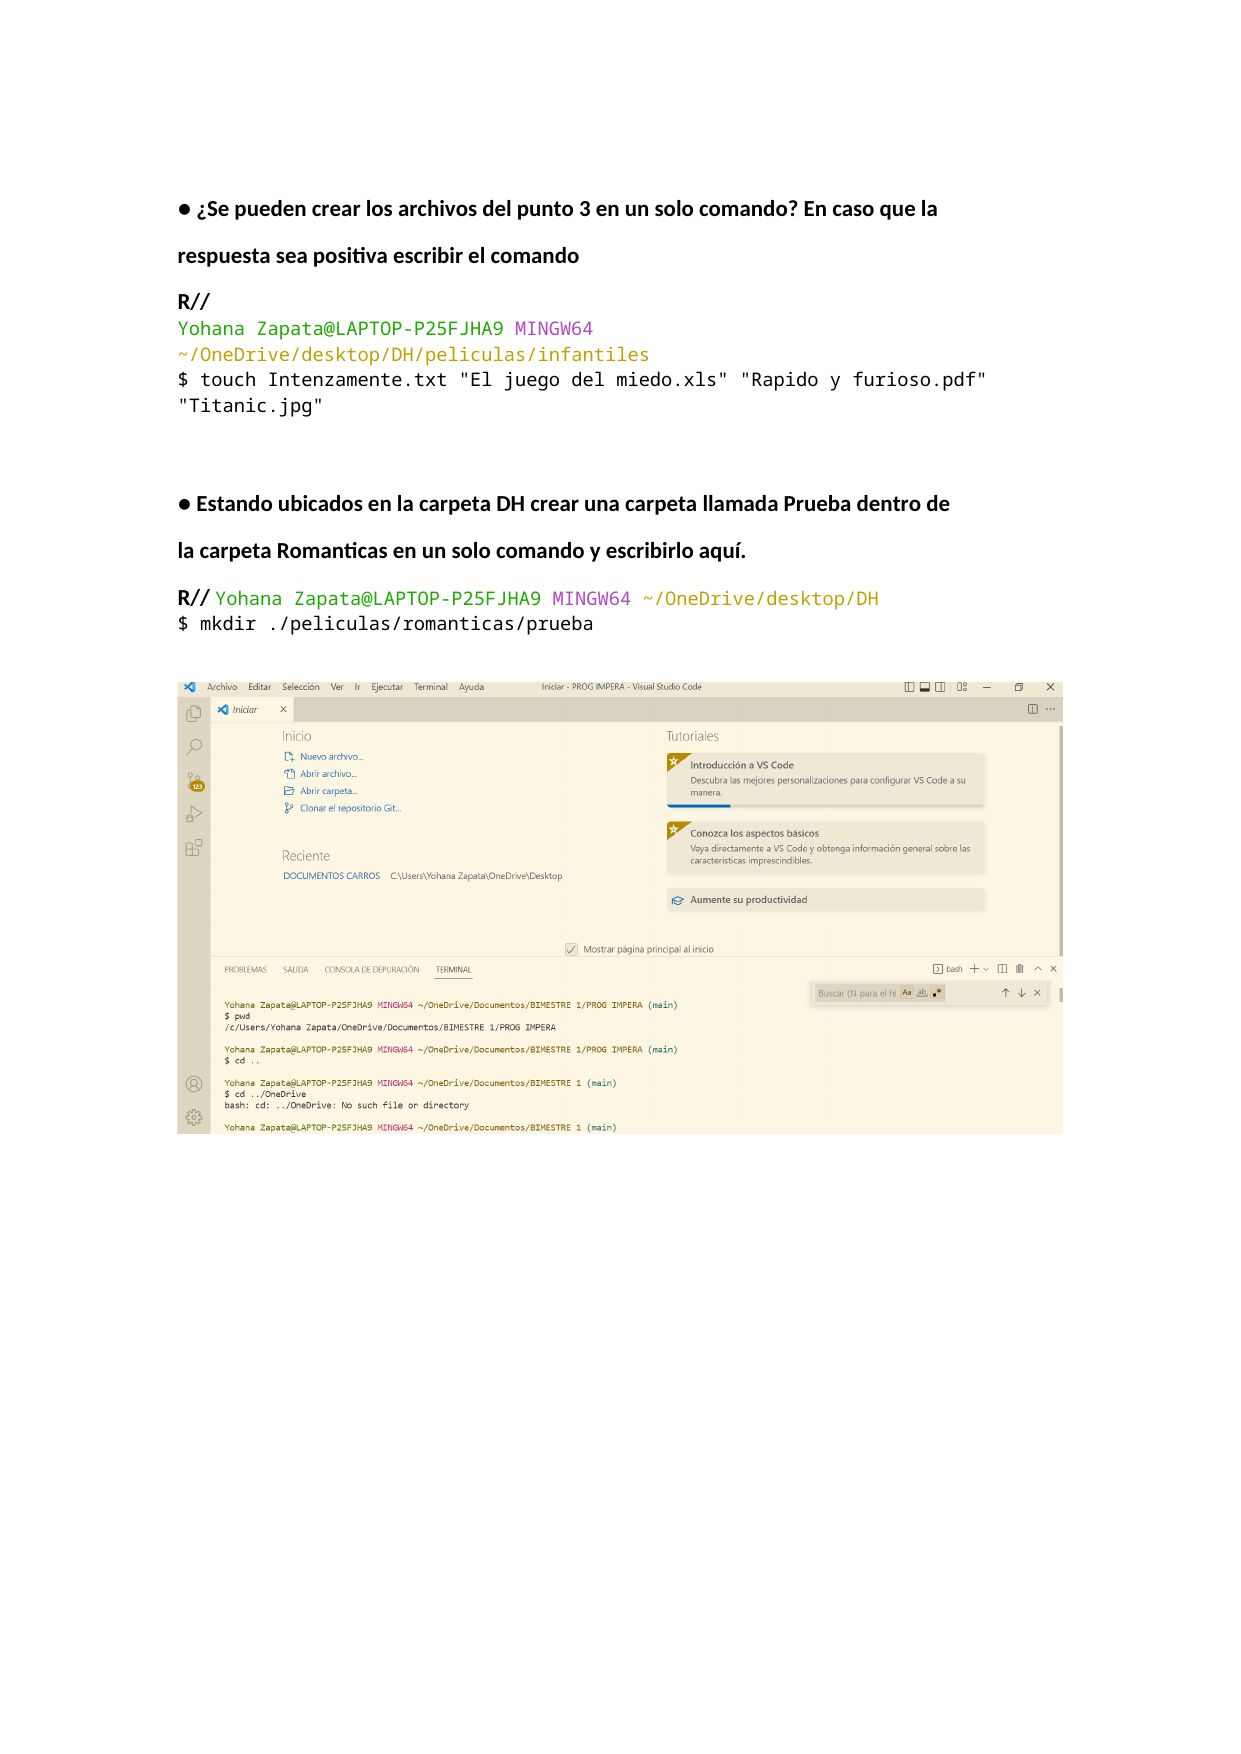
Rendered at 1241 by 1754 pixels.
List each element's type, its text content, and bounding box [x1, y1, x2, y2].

text Yohana Zapata@LAPTOP-P25FJHA9 MINGW64 ~/OneDrive/desktop/DH/peliculas/infantiles [177, 315, 1063, 366]
text R// Yohana Zapata@LAPTOP-P25FJHA9 MINGW64 ~/OneDrive/desktop/DH [177, 583, 1063, 611]
text $ touch Intenzamente.txt "El juego del miedo.xls" "Rapido y furioso.pdf" "Titanic.jpg" [177, 366, 1063, 417]
text R// [177, 287, 1063, 315]
text ● Estando ubicados en la carpeta DH crear una carpeta llamada Prueba dentro de [177, 489, 1063, 517]
text $ mkdir ./peliculas/romanticas/prueba [177, 611, 1063, 636]
text ● ¿Se pueden crear los archivos del punto 3 en un solo comando? En caso que la [177, 194, 1063, 222]
text la carpeta Romanticas en un solo comando y escribirlo aquí. [177, 536, 1063, 564]
text respuesta sea positiva escribir el comando [177, 241, 1063, 269]
